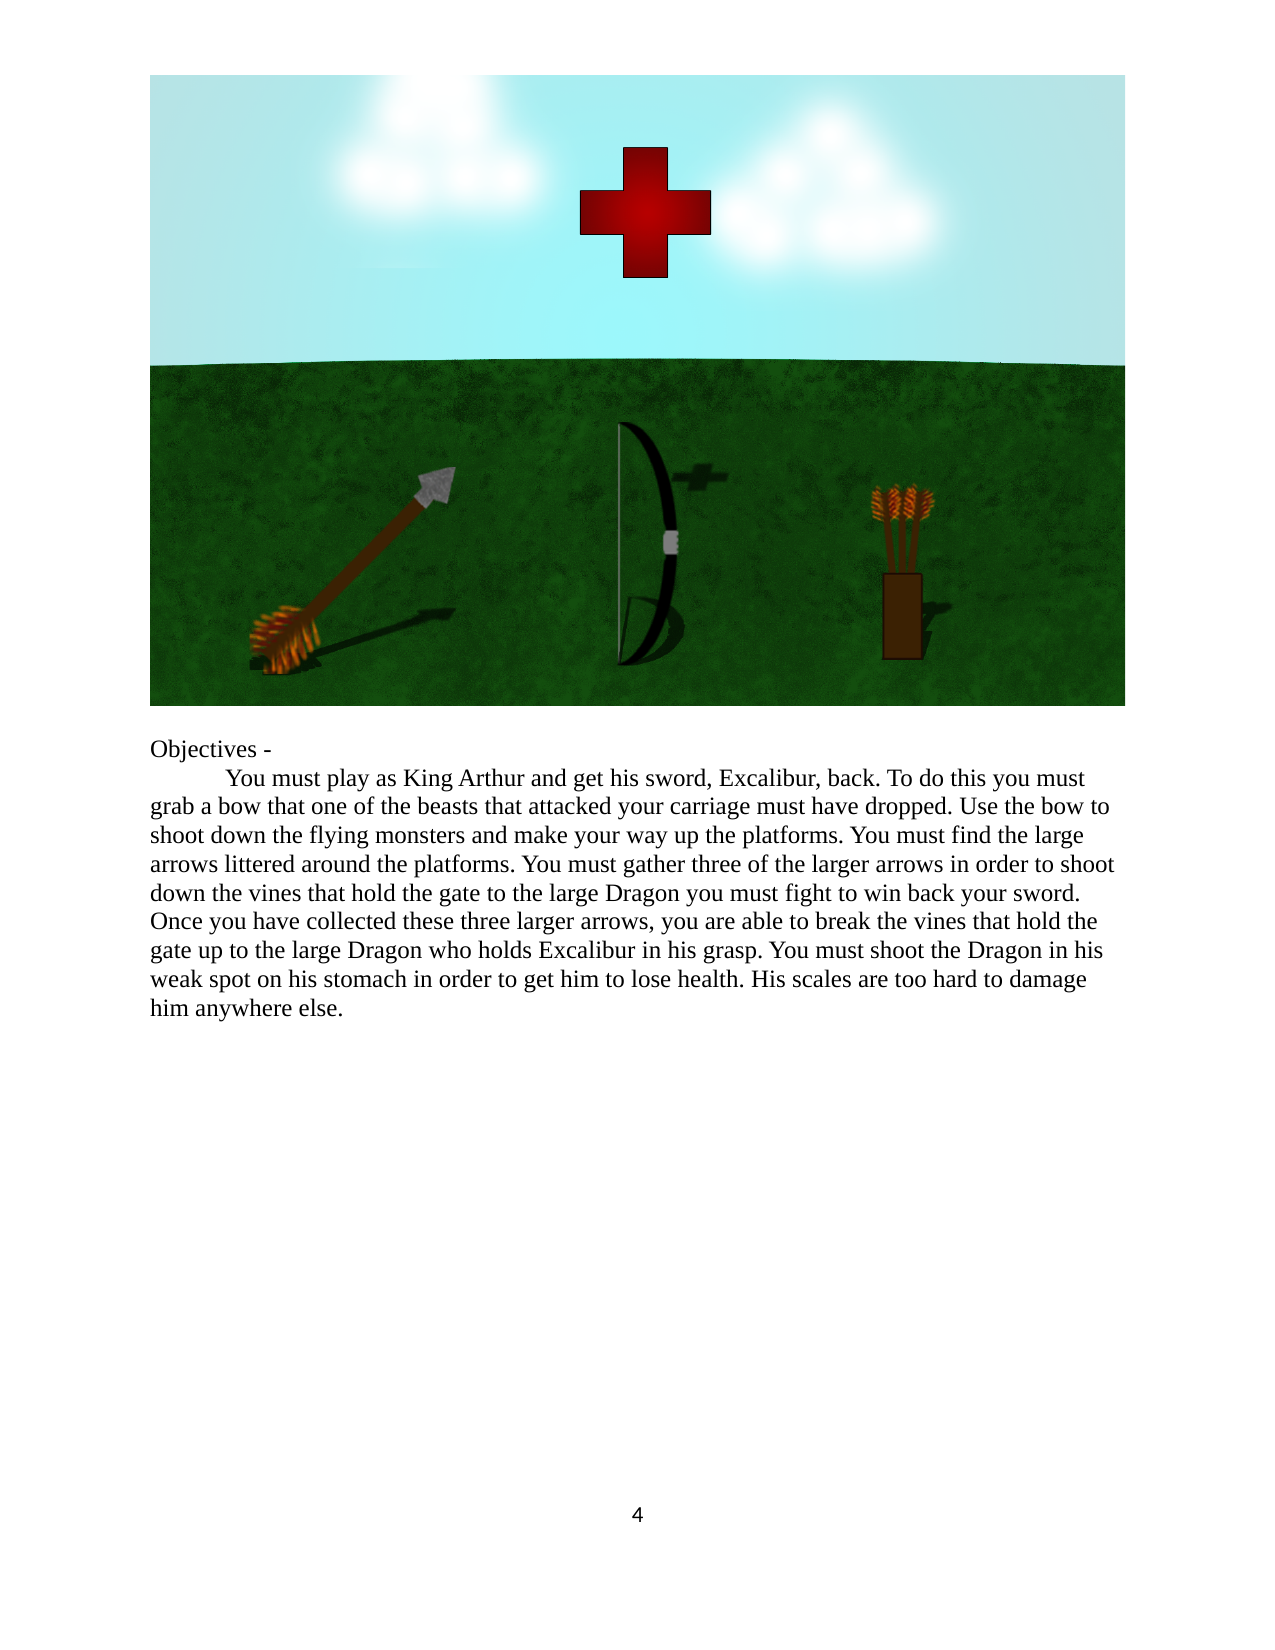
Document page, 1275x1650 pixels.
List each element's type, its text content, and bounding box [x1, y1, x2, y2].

text You must play as King Arthur and get his sword, Excalibur, back. To do this you must grab a bow that one of the beasts that attacked your carriage must have dropped. Use the bow to shoot down the flying monsters and make your way up the platforms. You must find the large arrows littered around the platforms. You must gather three of the larger arrows in order to shoot down the vines that hold the gate to the large Dragon you must fight to win back your sword. Once you have collected these three larger arrows, you are able to break the vines that hold the gate up to the large Dragon who holds Excalibur in his grasp. You must shoot the Dragon in his weak spot on his stomach in order to get him to lose health. His scales are too hard to damage him anywhere else. [150, 763, 1125, 1021]
text Objectives - [150, 734, 1125, 763]
